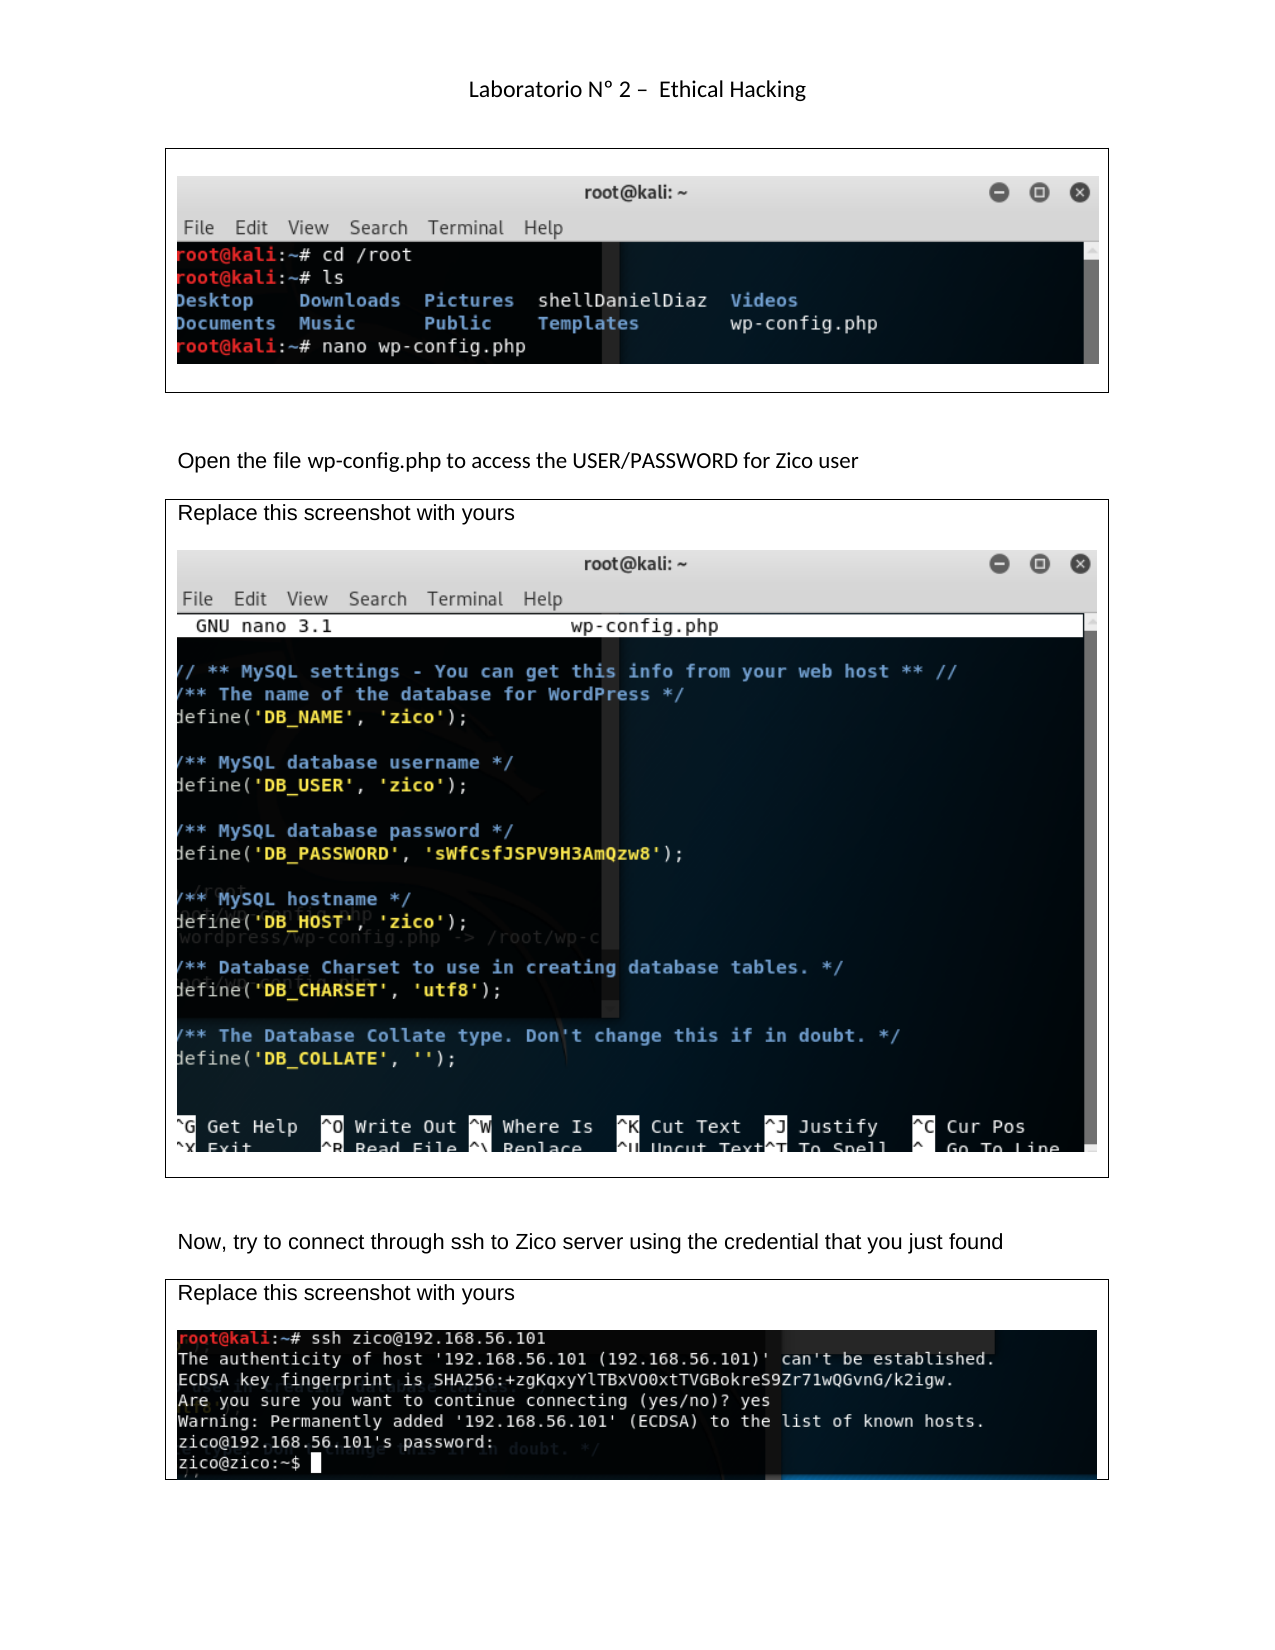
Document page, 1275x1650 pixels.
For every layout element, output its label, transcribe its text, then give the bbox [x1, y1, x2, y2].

picture [177, 1330, 1097, 1480]
text Open the file wp-config.php to access the USER/PASSWORD for Zico user [177, 446, 1098, 474]
picture [177, 176, 1099, 364]
text Now, try to connect through ssh to Zico server using the credential that you just found [177, 1229, 1098, 1254]
table_header [166, 149, 1108, 392]
picture [177, 550, 1097, 1152]
table_header Replace this screenshot with yours [166, 500, 1108, 1177]
table_header Replace this screenshot with yours [166, 1280, 1108, 1479]
